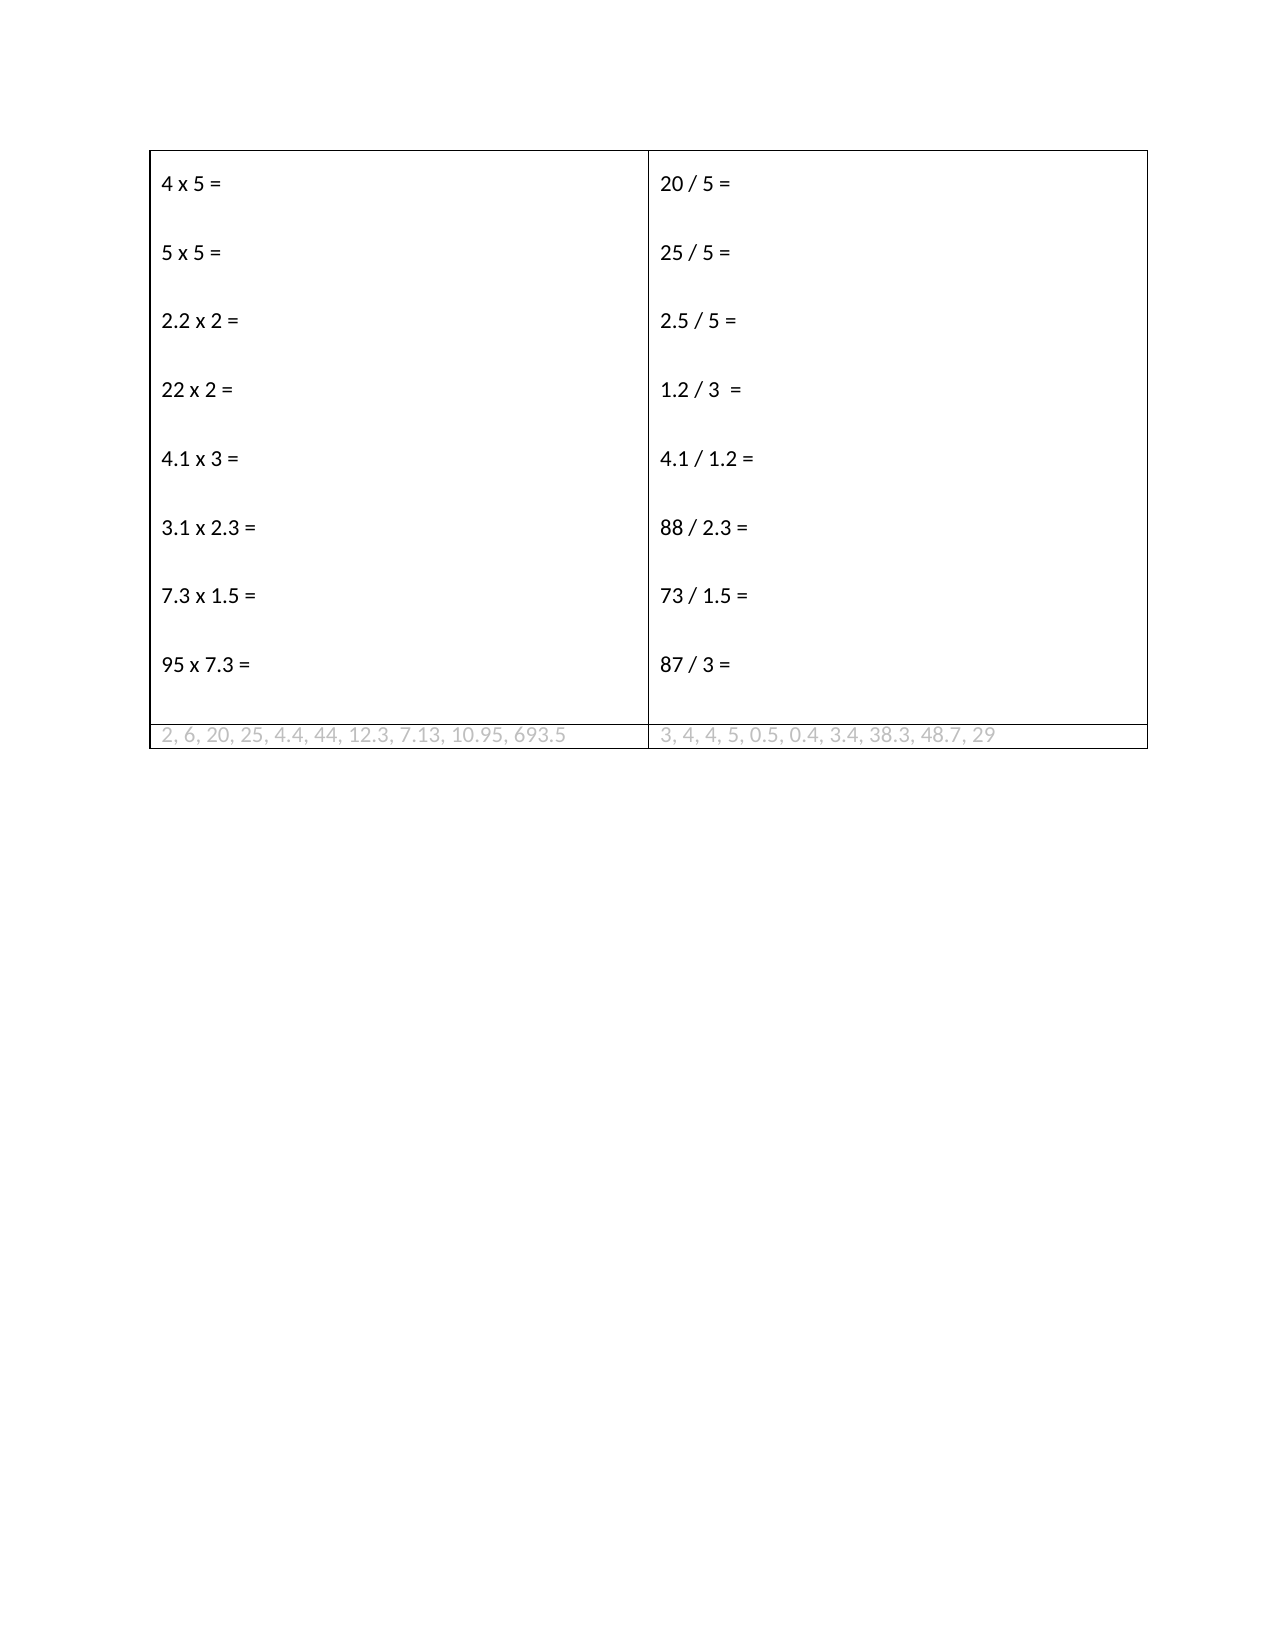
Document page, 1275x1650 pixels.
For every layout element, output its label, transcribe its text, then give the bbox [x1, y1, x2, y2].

table_cell 3, 4, 4, 5, 0.5, 0.4, 3.4, 38.3, 48.7, 29 [649, 725, 1147, 748]
table_header 20 / 5 = 25 / 5 = 2.5 / 5 = 1.2 / 3 = 4.1 / 1.2 = 88 / 2.3 = 73 / 1.5 = 87 / 3 = [649, 151, 1147, 724]
table_cell 2, 6, 20, 25, 4.4, 44, 12.3, 7.13, 10.95, 693.5 [151, 725, 648, 748]
table_header 4 x 5 = 5 x 5 = 2.2 x 2 = 22 x 2 = 4.1 x 3 = 3.1 x 2.3 = 7.3 x 1.5 = 95 x 7.3 = [151, 151, 648, 724]
